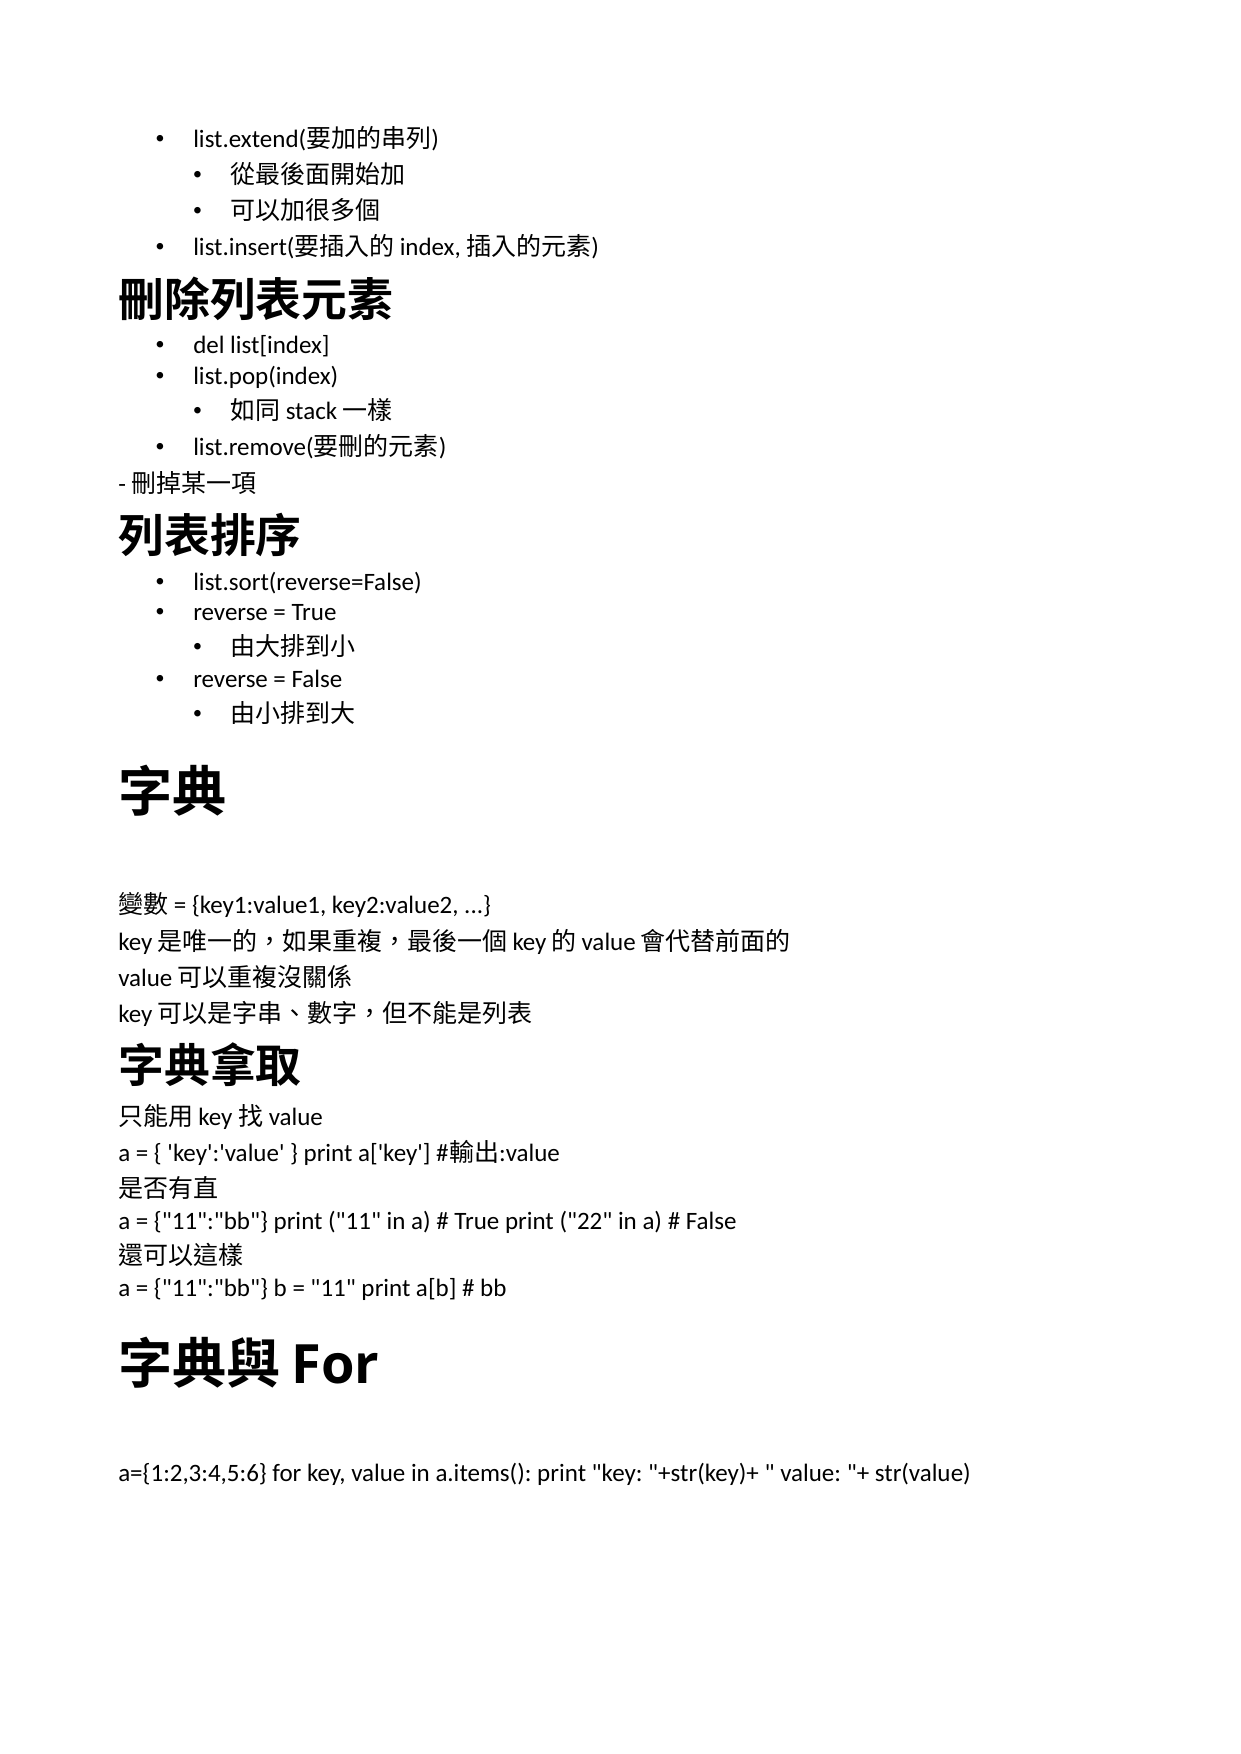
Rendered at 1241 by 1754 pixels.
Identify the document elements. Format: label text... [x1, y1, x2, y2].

text a = { 'key':'value' } print a['key'] #輸出:value [118, 1132, 1122, 1169]
list list.pop(index) [156, 360, 1122, 391]
text a = {"11":"bb"} b = "11" print a[b] # bb [118, 1272, 1122, 1302]
text a={1:2,3:4,5:6} for key, value in a.items(): print "key: "+str(key)+ " value: "+ str(value) [118, 1458, 1122, 1488]
list list.insert(要插入的index, 插入的元素) [156, 227, 1122, 263]
text key可以是字串、數字，但不能是列表 [118, 993, 1122, 1030]
subtitle 字典 [118, 748, 1122, 827]
text 只能用key 找 value [118, 1096, 1122, 1132]
text key是唯一的，如果重複，最後一個key的value會代替前面的 [118, 921, 1122, 957]
subtitle 字典與For [118, 1321, 1122, 1399]
subtitle 字典拿取 [118, 1030, 1122, 1096]
list 由大排到小 [193, 627, 1122, 663]
text 是否有直 [118, 1169, 1122, 1205]
subtitle 列表排序 [118, 499, 1122, 566]
list 從最後面開始加 [193, 154, 1122, 191]
list del list[index] [156, 329, 1122, 360]
list 由小排到大 [193, 693, 1122, 730]
list list.sort(reverse=False) [156, 566, 1122, 596]
text 變數 = {key1:value1, key2:value2, ...} [118, 885, 1122, 921]
list reverse = False [156, 663, 1122, 693]
list reverse = True [156, 596, 1122, 627]
text value可以重複沒關係 [118, 957, 1122, 993]
list list.extend(要加的串列) [156, 118, 1122, 154]
list 可以加很多個 [193, 191, 1122, 227]
text 還可以這樣 [118, 1235, 1122, 1272]
list list.remove(要刪的元素) [156, 427, 1122, 463]
text a = {"11":"bb"} print ("11" in a) # True print ("22" in a) # False [118, 1205, 1122, 1235]
subtitle 刪除列表元素 [118, 263, 1122, 329]
text - 刪掉某一項 [118, 463, 1122, 499]
list 如同stack一樣 [193, 391, 1122, 427]
